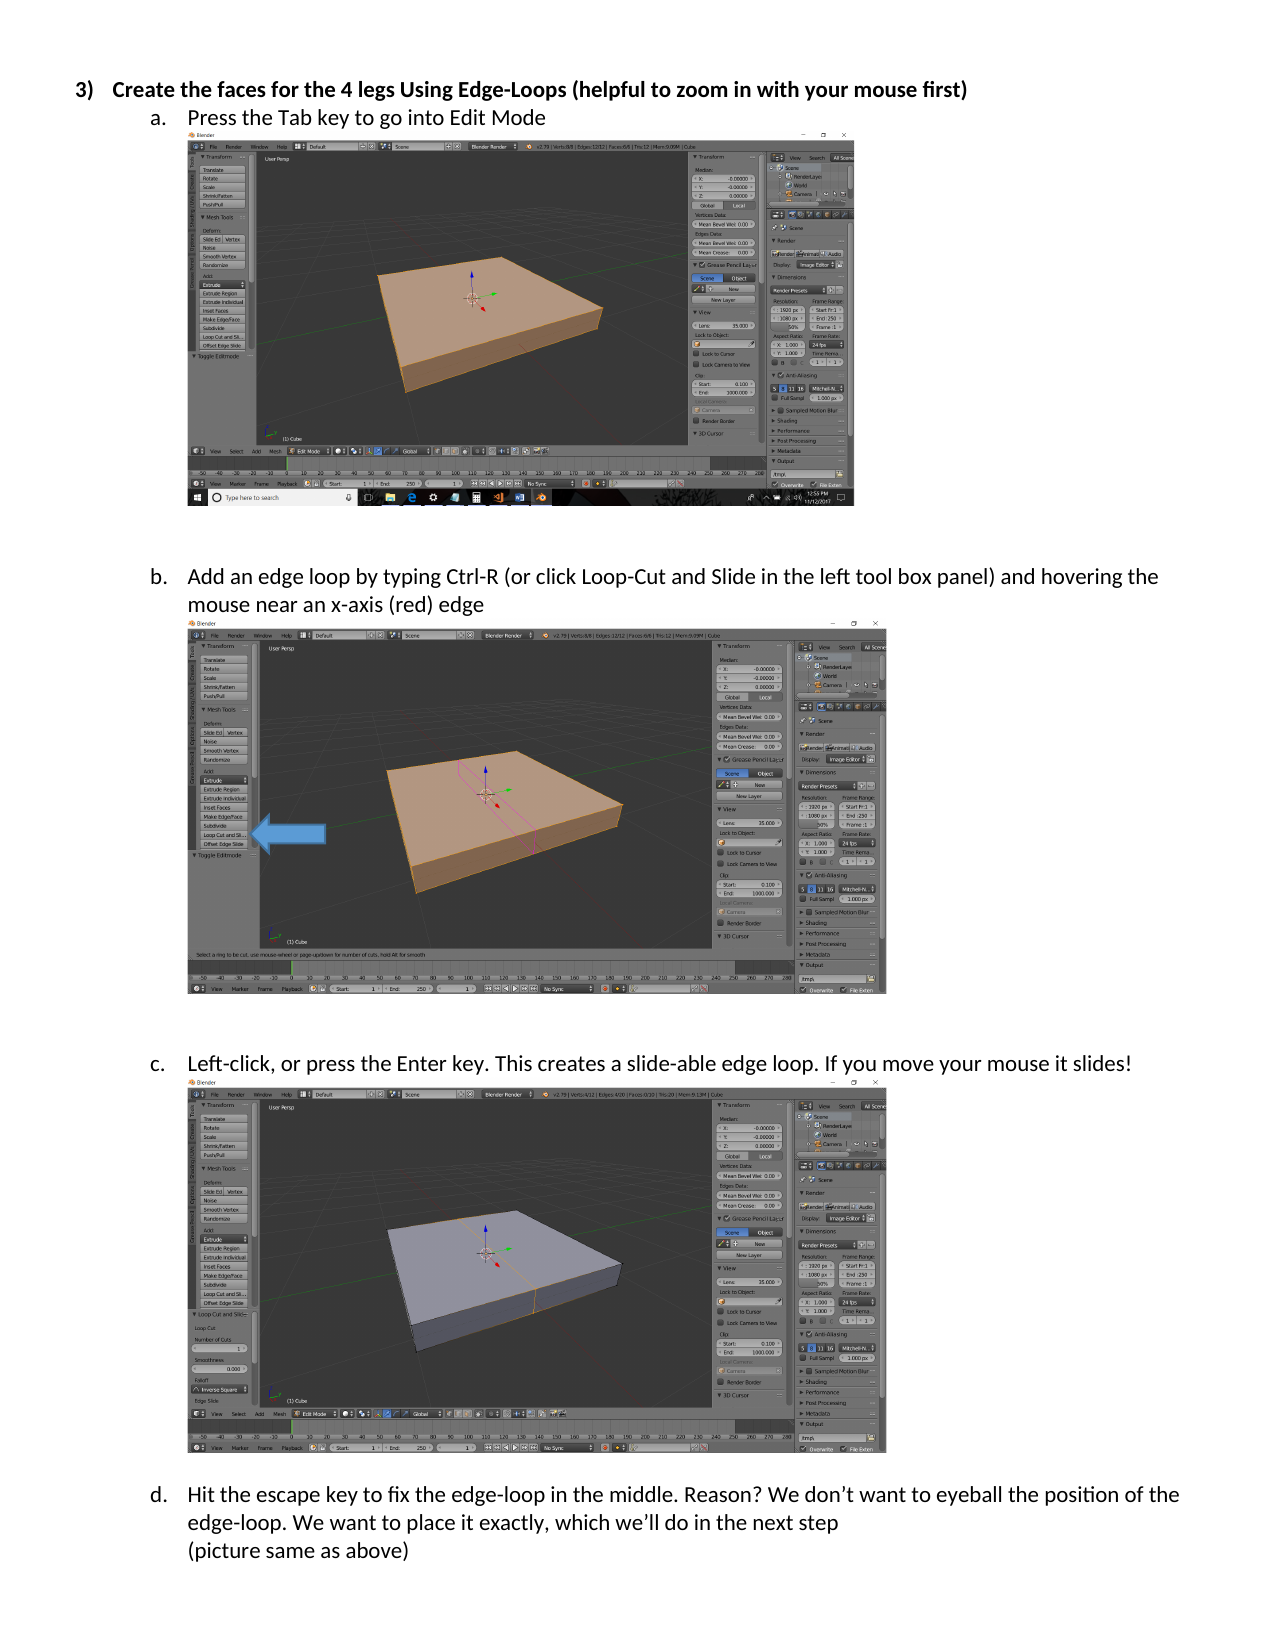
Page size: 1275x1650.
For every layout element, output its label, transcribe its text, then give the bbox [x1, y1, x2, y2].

list Left-click, or press the Enter key. This creates a slide-able edge loop. If you move your mouse it slides! [150, 1049, 1200, 1452]
list Hit the escape key to fix the edge-loop in the middle. Reason? We don’t want to eyeball the position of the edge-loop. We want to place it exactly, which we’ll do in the next step [150, 1480, 1200, 1536]
list Add an edge loop by typing Ctrl-R (or click Loop-Cut and Slide in the left tool box panel) and hovering the mouse near an x-axis (red) edge [150, 562, 1200, 1021]
list Create the faces for the 4 legs Using Edge-Loops (helpful to zoom in with your mouse first) [75, 75, 1200, 103]
list (picture same as above) [187, 1536, 1200, 1564]
list Press the Tab key to go into Edit Mode [150, 103, 1200, 562]
